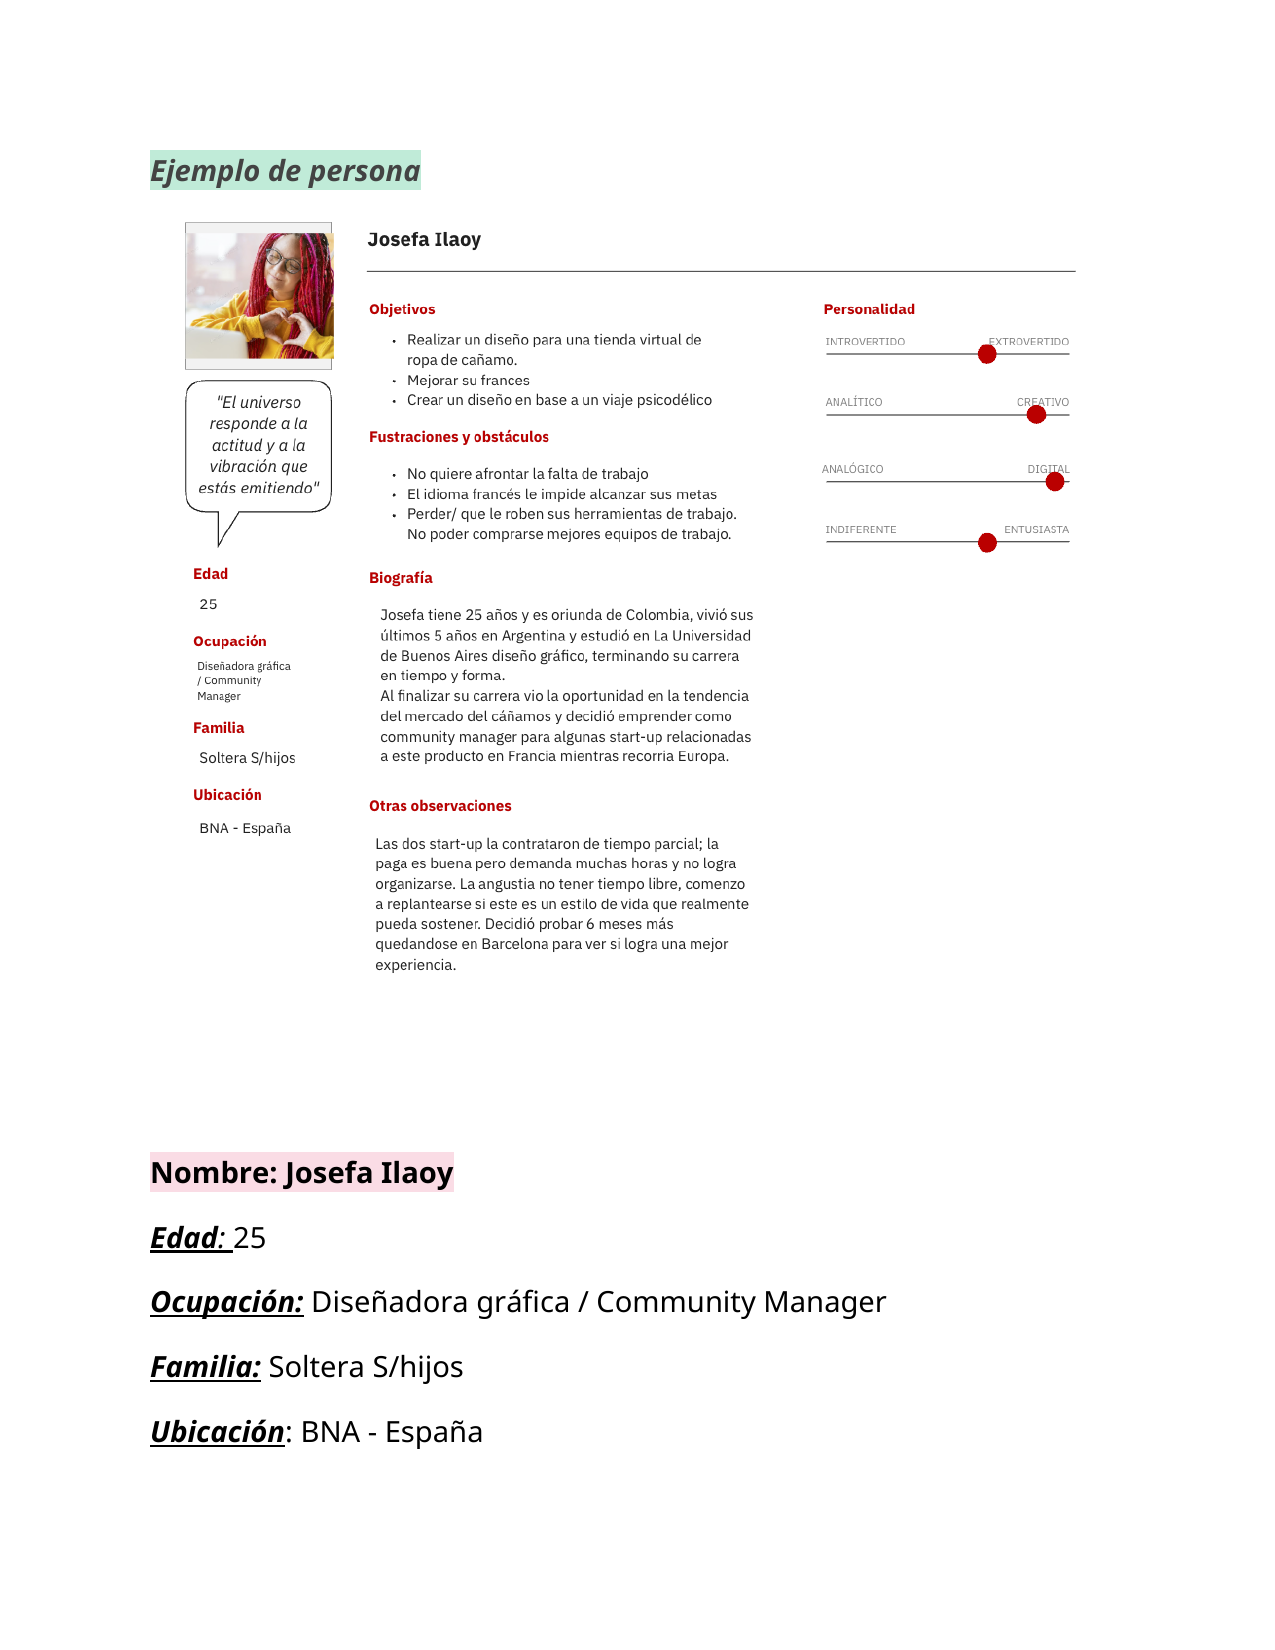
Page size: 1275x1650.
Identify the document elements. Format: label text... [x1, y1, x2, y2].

picture [150, 198, 1125, 1048]
subtitle Ejemplo de persona [421, 150, 1125, 190]
text Nombre: Josefa Ilaoy [150, 1152, 1125, 1192]
text Familia: Soltera S/hijos [150, 1346, 1125, 1386]
text Ocupación: Diseñadora gráfica / Community Manager [150, 1282, 1125, 1321]
text Ubicación: BNA - España [150, 1411, 1125, 1451]
text Edad: 25 [150, 1217, 1125, 1257]
